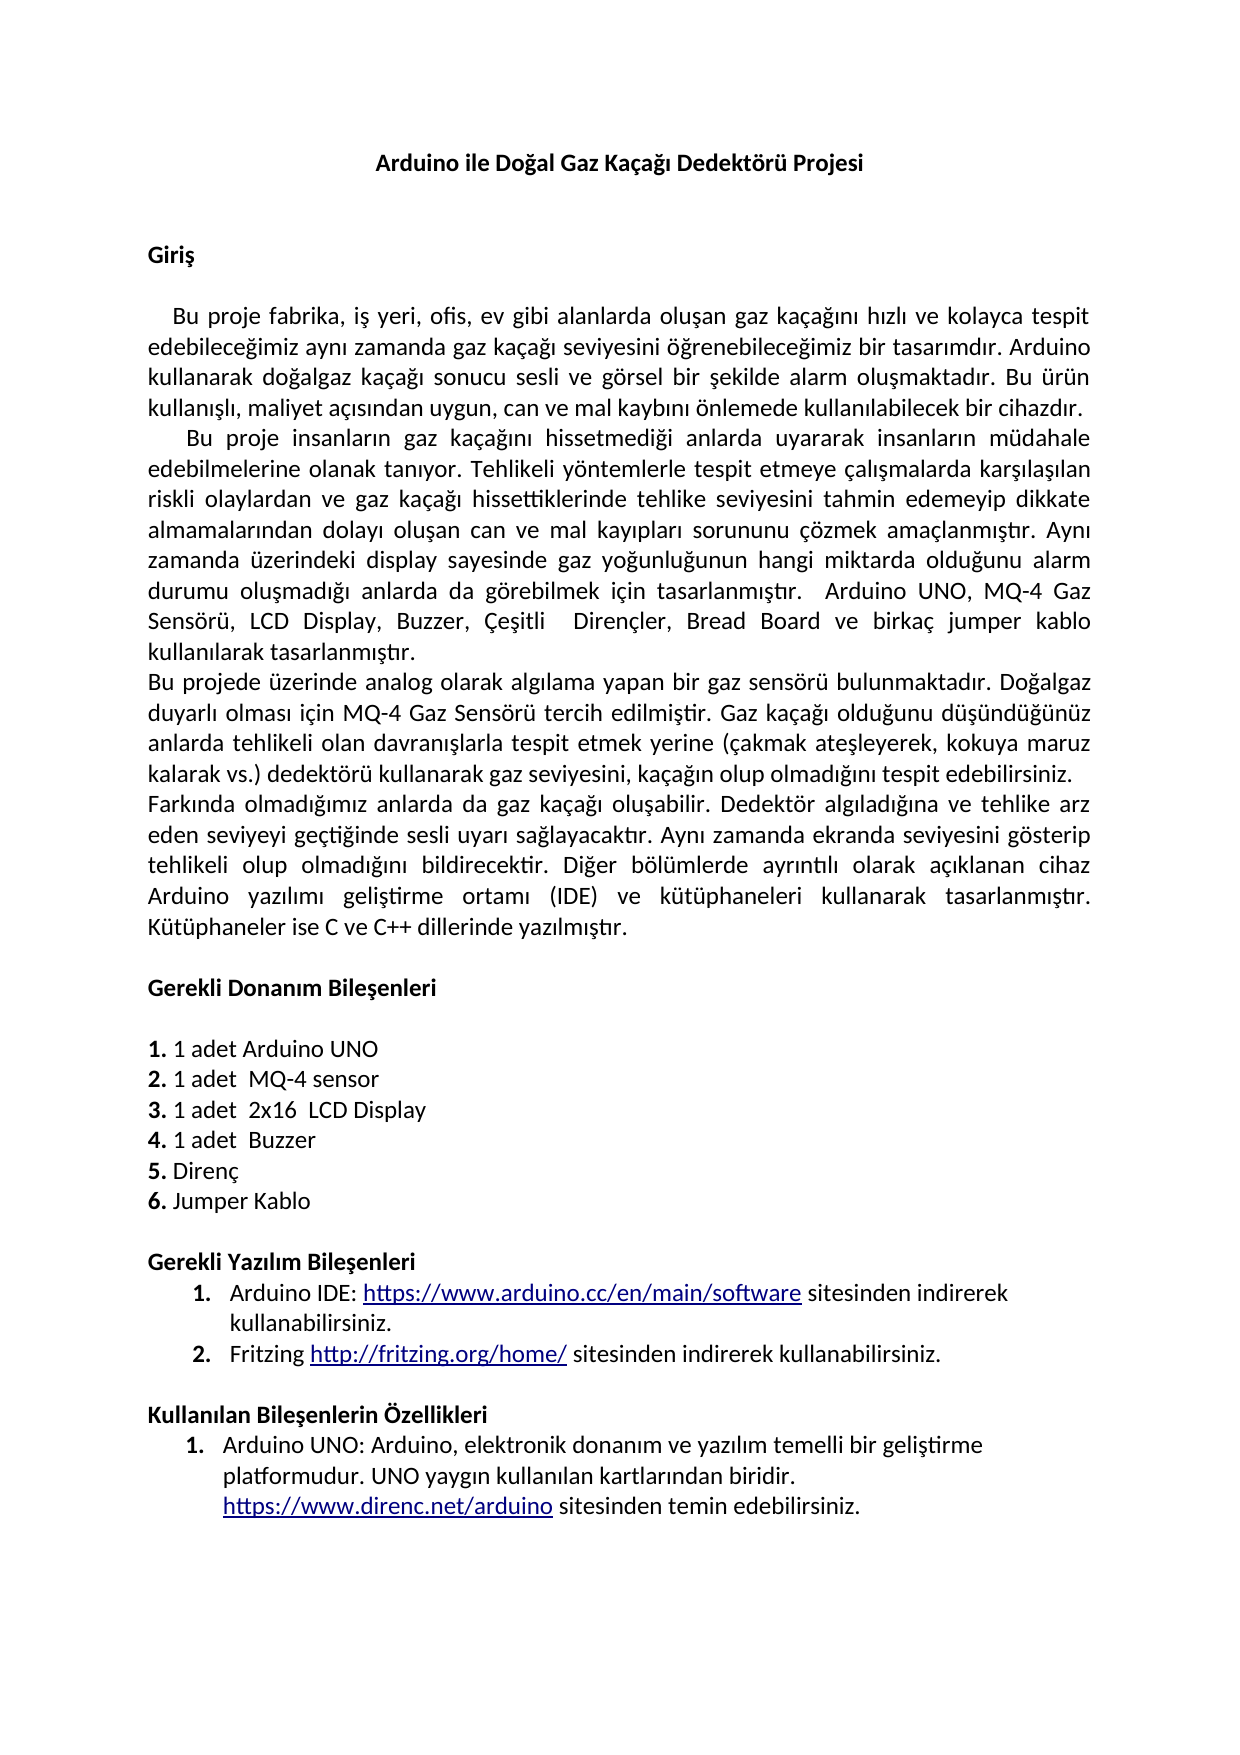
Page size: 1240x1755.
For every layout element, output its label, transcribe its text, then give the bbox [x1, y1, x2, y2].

text 2. 1 adet MQ-4 sensor [148, 1063, 1092, 1094]
text Farkında olmadığımız anlarda da gaz kaçağı oluşabilir. Dedektör algıladığına ve tehlike arz eden seviyeyi geçtiğinde sesli uyarı sağlayacaktır. Aynı zamanda ekranda seviyesini gösterip tehlikeli olup olmadığını bildirecektir. Diğer bölümlerde ayrıntılı olarak açıklanan cihaz Arduino yazılımı geliştirme ortamı (IDE) ve kütüphaneleri kullanarak tasarlanmıştır. Kütüphaneler ise C ve C++ dillerinde yazılmıştır. [148, 788, 1092, 941]
text Gerekli Yazılım Bileşenleri [148, 1246, 1092, 1277]
text Giriş [148, 239, 1092, 270]
text 3. 1 adet 2x16 LCD Display [148, 1094, 1092, 1124]
list Arduino IDE: https://www.arduino.cc/en/main/software sitesinden indirerek kullanabilirsiniz. [192, 1277, 1092, 1338]
text Bu proje fabrika, iş yeri, ofis, ev gibi alanlarda oluşan gaz kaçağını hızlı ve kolayca tespit edebileceğimiz aynı zamanda gaz kaçağı seviyesini öğrenebileceğimiz bir tasarımdır. Arduino kullanarak doğalgaz kaçağı sonucu sesli ve görsel bir şekilde alarm oluşmaktadır. Bu ürün kullanışlı, maliyet açısından uygun, can ve mal kaybını önlemede kullanılabilecek bir cihazdır. [148, 300, 1092, 422]
text Arduino ile Doğal Gaz Kaçağı Dedektörü Projesi [148, 148, 1092, 178]
text Kullanılan Bileşenlerin Özellikleri [148, 1399, 1092, 1429]
text Bu proje insanların gaz kaçağını hissetmediği anlarda uyararak insanların müdahale edebilmelerine olanak tanıyor. Tehlikeli yöntemlerle tespit etmeye çalışmalarda karşılaşılan riskli olaylardan ve gaz kaçağı hissettiklerinde tehlike seviyesini tahmin edemeyip dikkate almamalarından dolayı oluşan can ve mal kayıpları sorununu çözmek amaçlanmıştır. Aynı zamanda üzerindeki display sayesinde gaz yoğunluğunun hangi miktarda olduğunu alarm durumu oluşmadığı anlarda da görebilmek için tasarlanmıştır. Arduino UNO, MQ-4 Gaz Sensörü, LCD Display, Buzzer, Çeşitli Dirençler, Bread Board ve birkaç jumper kablo kullanılarak tasarlanmıştır. [148, 422, 1092, 666]
list Fritzing http://fritzing.org/home/ sitesinden indirerek kullanabilirsiniz. [192, 1338, 1092, 1368]
text 5. Direnç [148, 1155, 1092, 1185]
text Bu projede üzerinde analog olarak algılama yapan bir gaz sensörü bulunmaktadır. Doğalgaz duyarlı olması için MQ-4 Gaz Sensörü tercih edilmiştir. Gaz kaçağı olduğunu düşündüğünüz anlarda tehlikeli olan davranışlarla tespit etmek yerine (çakmak ateşleyerek, kokuya maruz kalarak vs.) dedektörü kullanarak gaz seviyesini, kaçağın olup olmadığını tespit edebilirsiniz. [148, 666, 1092, 788]
text 1. 1 adet Arduino UNO [148, 1033, 1092, 1063]
text 6. Jumper Kablo [148, 1185, 1092, 1216]
text Gerekli Donanım Bileşenleri [148, 972, 1092, 1002]
text 4. 1 adet Buzzer [148, 1124, 1092, 1155]
list Arduino UNO: Arduino, elektronik donanım ve yazılım temelli bir geliştirme platformudur. UNO yaygın kullanılan kartlarından biridir. https://www.direnc.net/arduino sitesinden temin edebilirsiniz. [185, 1429, 1092, 1521]
